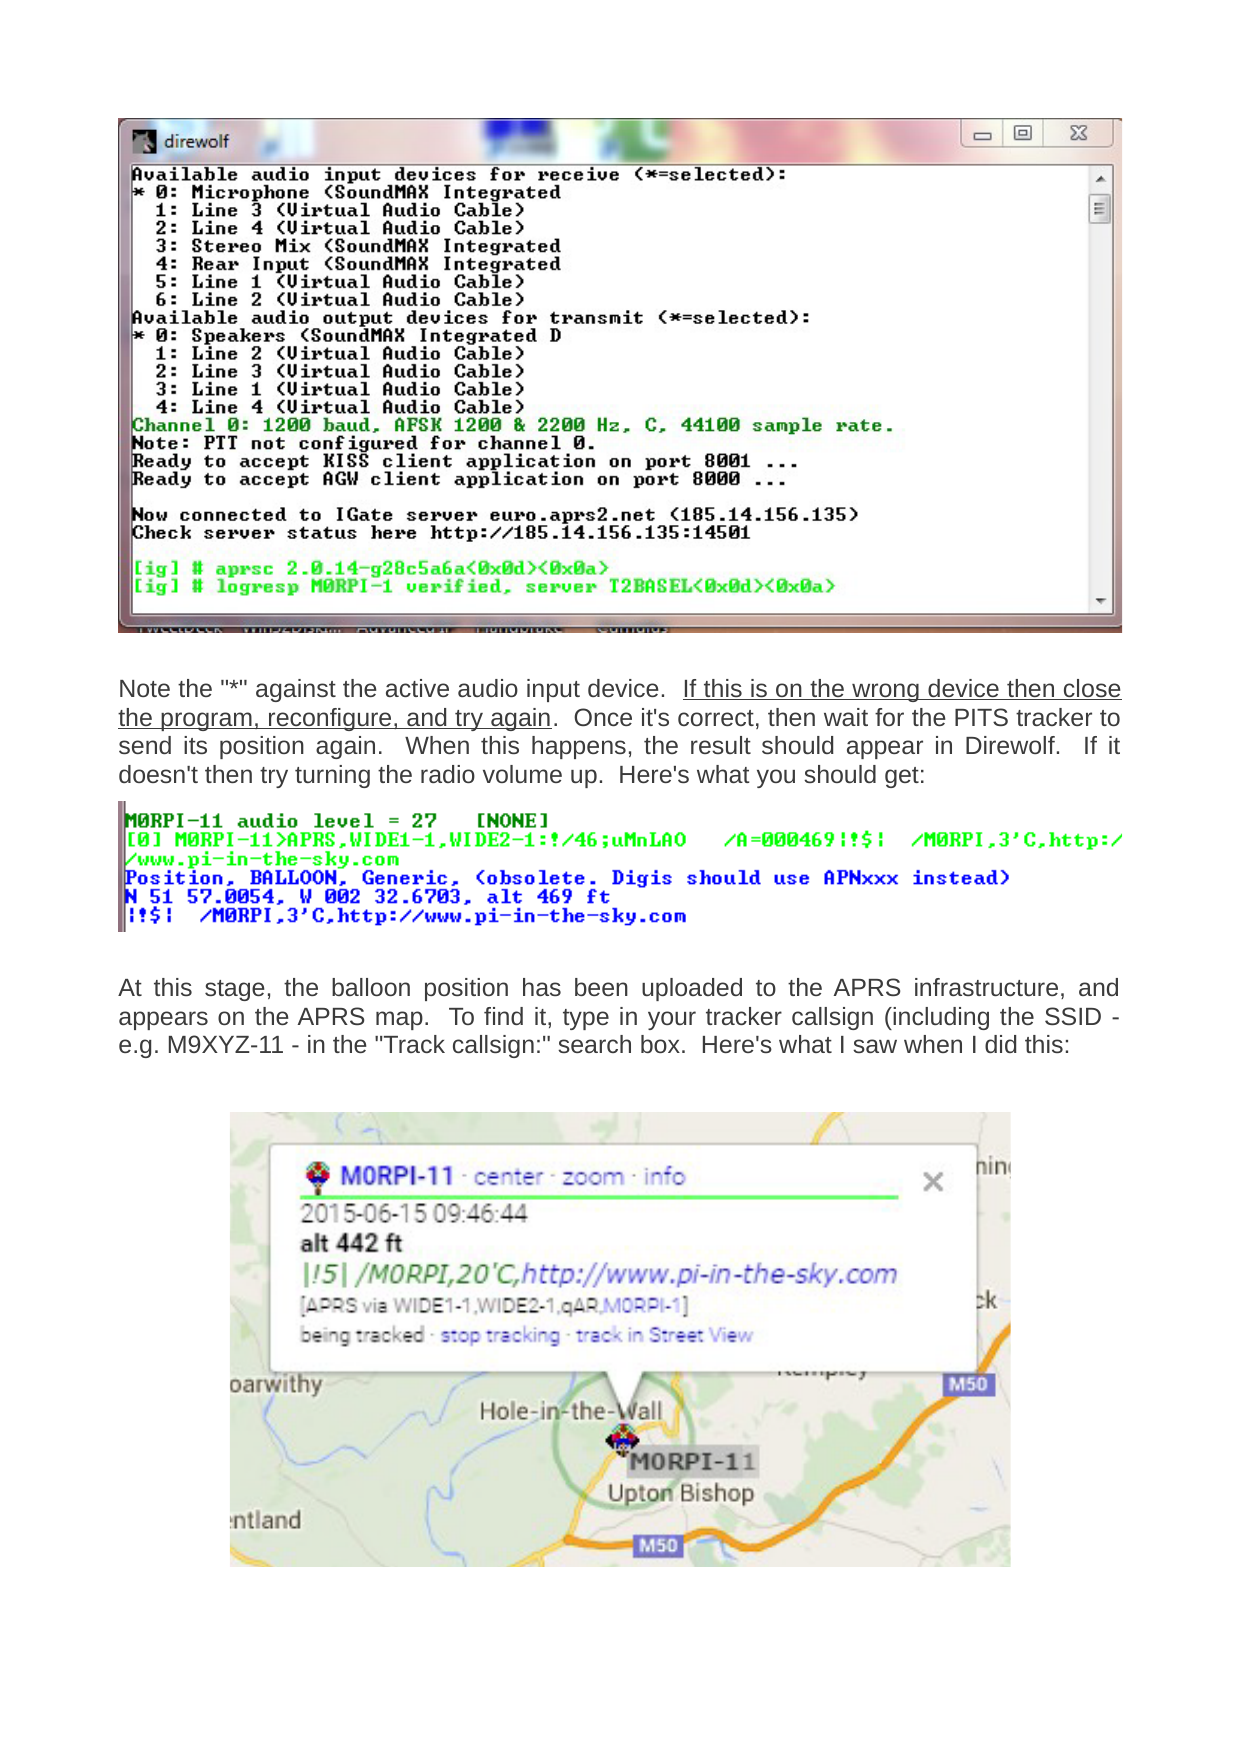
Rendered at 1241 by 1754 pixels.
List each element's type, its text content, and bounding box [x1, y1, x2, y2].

text At this stage, the balloon position has been uploaded to the APRS infrastructure, and appears on the APRS map. To find it, type in your tracker callsign (including the SSID - e.g. M9XYZ-11 - in the "Track callsign:" search box. Here's what I saw when I did this: [118, 973, 1122, 1059]
text Note the "*" against the active audio input device. If this is on the wrong device then close the program, reconfigure, and try again. Once it's correct, then wait for the PITS tracker to send its position again. When this happens, the result should appear in Direwolf. If it doesn't then try turning the radio volume up. Here's what you should get: [118, 674, 1122, 789]
